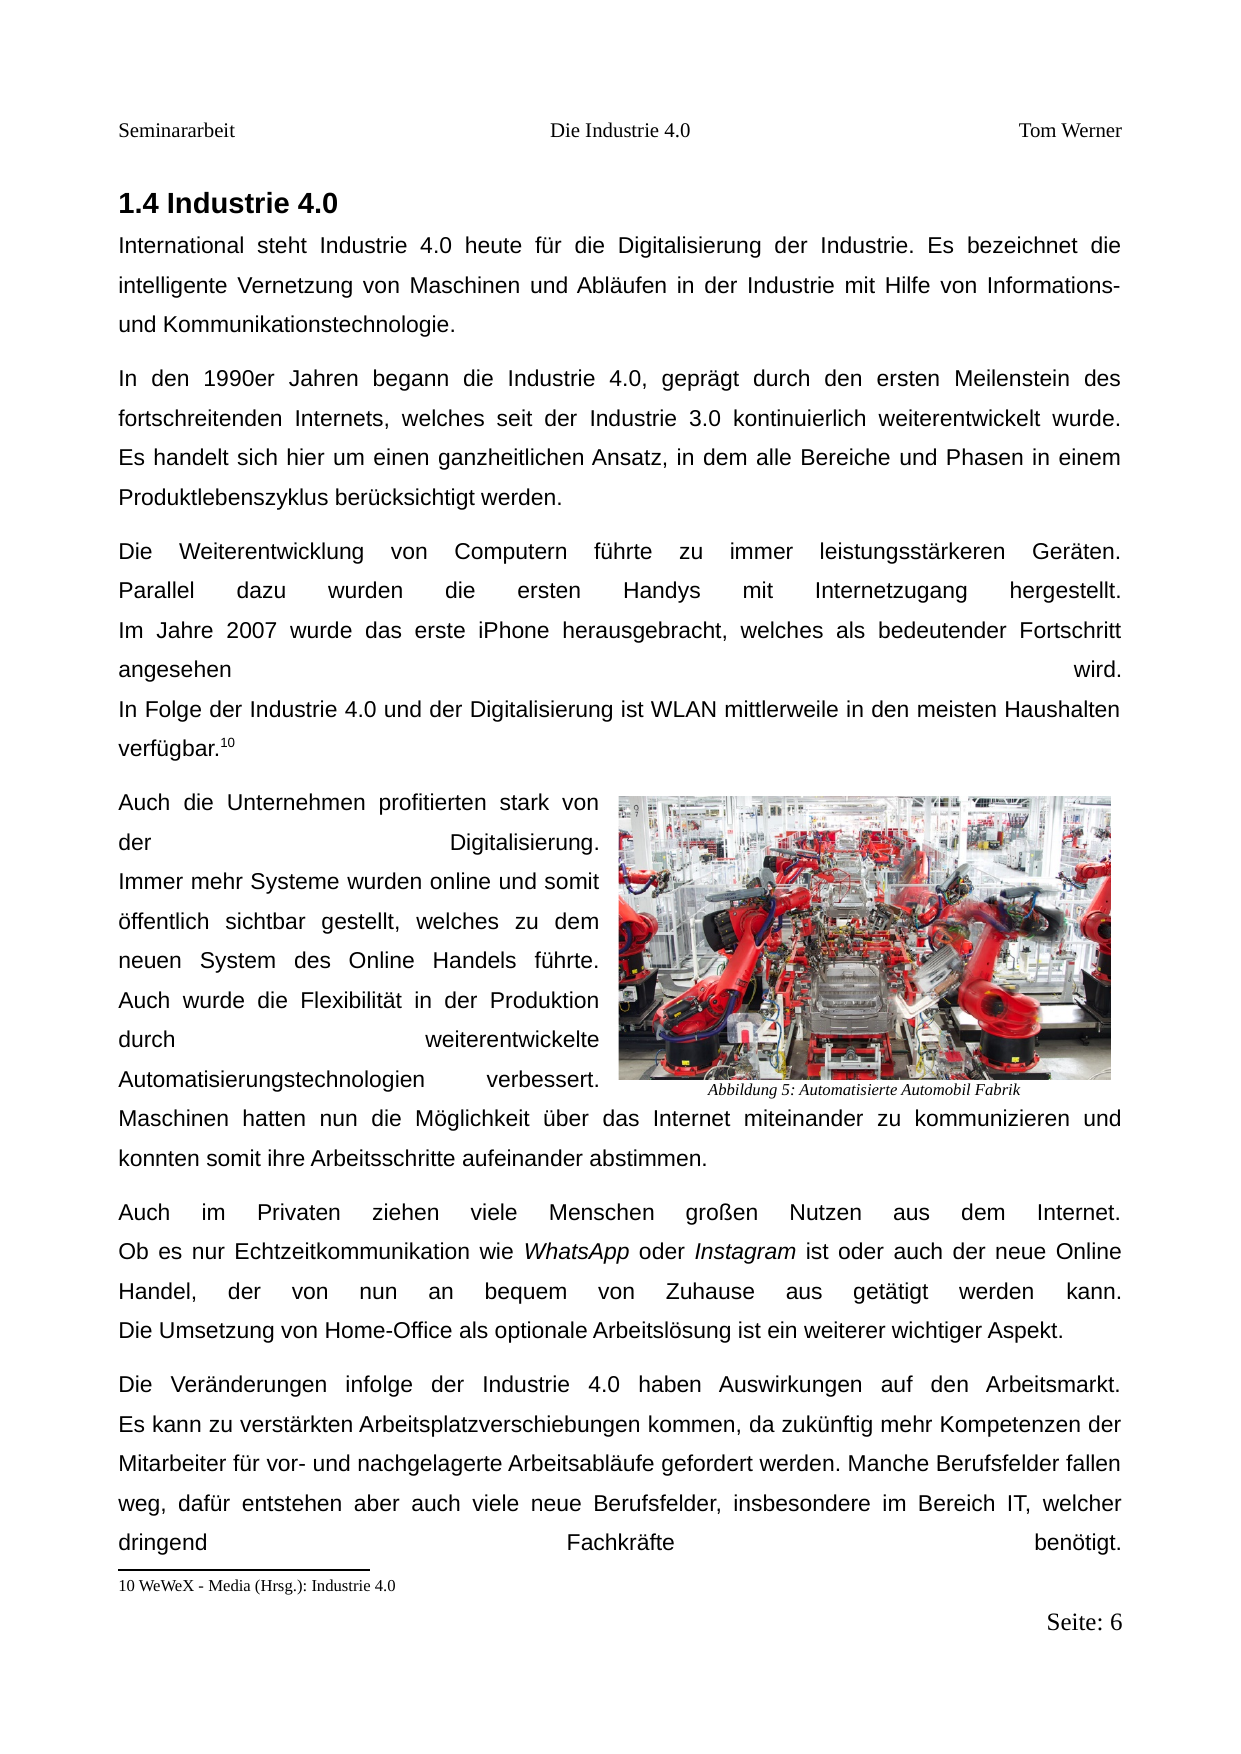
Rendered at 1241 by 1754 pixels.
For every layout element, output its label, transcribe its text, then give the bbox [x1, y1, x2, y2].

text Abbildung 5: Automatisierte Automobil Fabrik [618, 1080, 1111, 1099]
text International steht Industrie 4.0 heute für die Digitalisierung der Industrie. Es bezeichnet die intelligente Vernetzung von Maschinen und Abläufen in der Industrie mit Hilfe von Informations- und Kommunikationstechnologie. [118, 232, 1122, 338]
text Auch die Unternehmen profitierten stark von der Digitalisierung. Immer mehr Systeme wurden online und somit öffentlich sichtbar gestellt, welches zu dem neuen System des Online Handels führte. Auch wurde die Flexibilität in der Produktion durch weiterentwickelte Automatisierungstechnologien verbessert. Maschinen hatten nun die Möglichkeit über das Internet miteinander zu kommunizieren und konnten somit ihre Arbeitsschritte aufeinander abstimmen. [118, 784, 1122, 1171]
text Die Veränderungen infolge der Industrie 4.0 haben Auswirkungen auf den Arbeitsmarkt. Es kann zu verstärkten Arbeitsplatzverschiebungen kommen, da zukünftig mehr Kompetenzen der Mitarbeiter für vor- und nachgelagerte Arbeitsabläufe gefordert werden. Manche Berufsfelder fallen weg, dafür entstehen aber auch viele neue Berufsfelder, insbesondere im Bereich IT, welcher dringend Fachkräfte benötigt. [118, 1371, 1122, 1555]
text In den 1990er Jahren begann die Industrie 4.0, geprägt durch den ersten Meilenstein des fortschreitenden Internets, welches seit der Industrie 3.0 kontinuierlich weiterentwickelt wurde. Es handelt sich hier um einen ganzheitlichen Ansatz, in dem alle Bereiche und Phasen in einem Produktlebenszyklus berücksichtigt werden. [118, 365, 1122, 510]
text Auch im Privaten ziehen viele Menschen großen Nutzen aus dem Internet. Ob es nur Echtzeitkommunikation wie WhatsApp oder Instagram ist oder auch der neue Online Handel, der von nun an bequem von Zuhause aus getätigt werden kann. Die Umsetzung von Home-Office als optionale Arbeitslösung ist ein weiterer wichtiger Aspekt. [118, 1199, 1122, 1343]
picture [618, 796, 1111, 1080]
text WeWeX - Media (Hrsg.): Industrie 4.0 [118, 1576, 1122, 1595]
subtitle 1.4 Industrie 4.0 [118, 186, 1122, 220]
text Die Weiterentwicklung von Computern führte zu immer leistungsstärkeren Geräten. Parallel dazu wurden die ersten Handys mit Internetzugang hergestellt. Im Jahre 2007 wurde das erste iPhone herausgebracht, welches als bedeutender Fortschritt angesehen wird. In Folge der Industrie 4.0 und der Digitalisierung ist WLAN mittlerweile in den meisten Haushalten verfügbar. [118, 538, 1122, 762]
